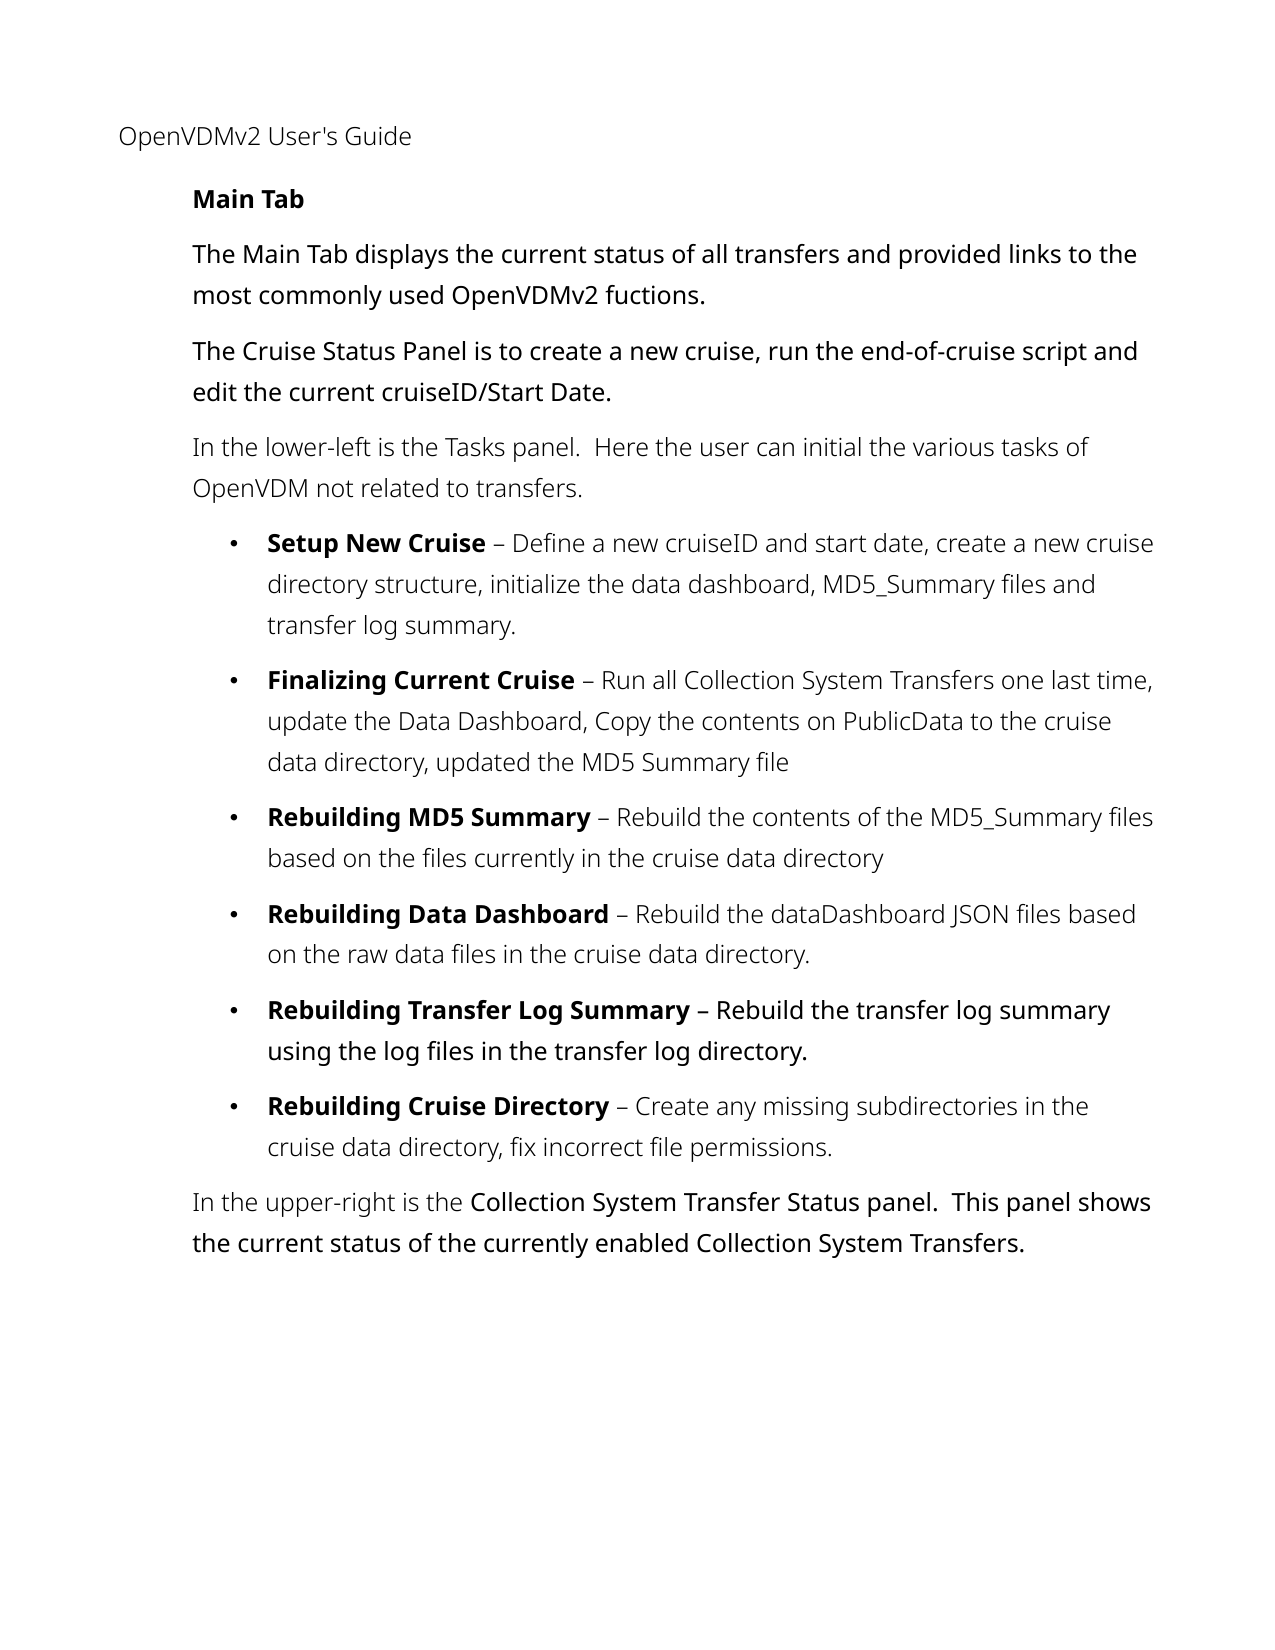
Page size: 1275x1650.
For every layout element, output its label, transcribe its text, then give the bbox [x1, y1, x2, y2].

list Rebuilding Cruise Directory – Create any missing subdirectories in the cruise data directory, fix incorrect file permissions. [229, 1089, 1157, 1164]
list Rebuilding Data Dashboard – Rebuild the dataDashboard JSON files based on the raw data files in the cruise data directory. [229, 896, 1157, 971]
list Finalizing Current Cruise – Run all Collection System Transfers one last time, update the Data Dashboard, Copy the contents on PublicData to the cruise data directory, updated the MD5 Summary file [229, 663, 1157, 779]
text The Main Tab displays the current status of all transfers and provided links to the most commonly used OpenVDMv2 fuctions. [192, 237, 1157, 312]
list Rebuilding Transfer Log Summary – Rebuild the transfer log summary using the log files in the transfer log directory. [229, 992, 1157, 1067]
text The Cruise Status Panel is to create a new cruise, run the end-of-cruise script and edit the current cruiseID/Start Date. [192, 333, 1157, 408]
list Rebuilding MD5 Summary – Rebuild the contents of the MD5_Summary files based on the files currently in the cruise data directory [229, 800, 1157, 875]
text Main Tab [192, 182, 1157, 216]
list Setup New Cruise – Define a new cruiseID and start date, create a new cruise directory structure, initialize the data dashboard, MD5_Summary files and transfer log summary. [229, 526, 1157, 642]
text In the upper-right is the Collection System Transfer Status panel. This panel shows the current status of the currently enabled Collection System Transfers. [192, 1185, 1157, 1260]
text In the lower-left is the Tasks panel. Here the user can initial the various tasks of OpenVDM not related to transfers. [192, 429, 1157, 504]
